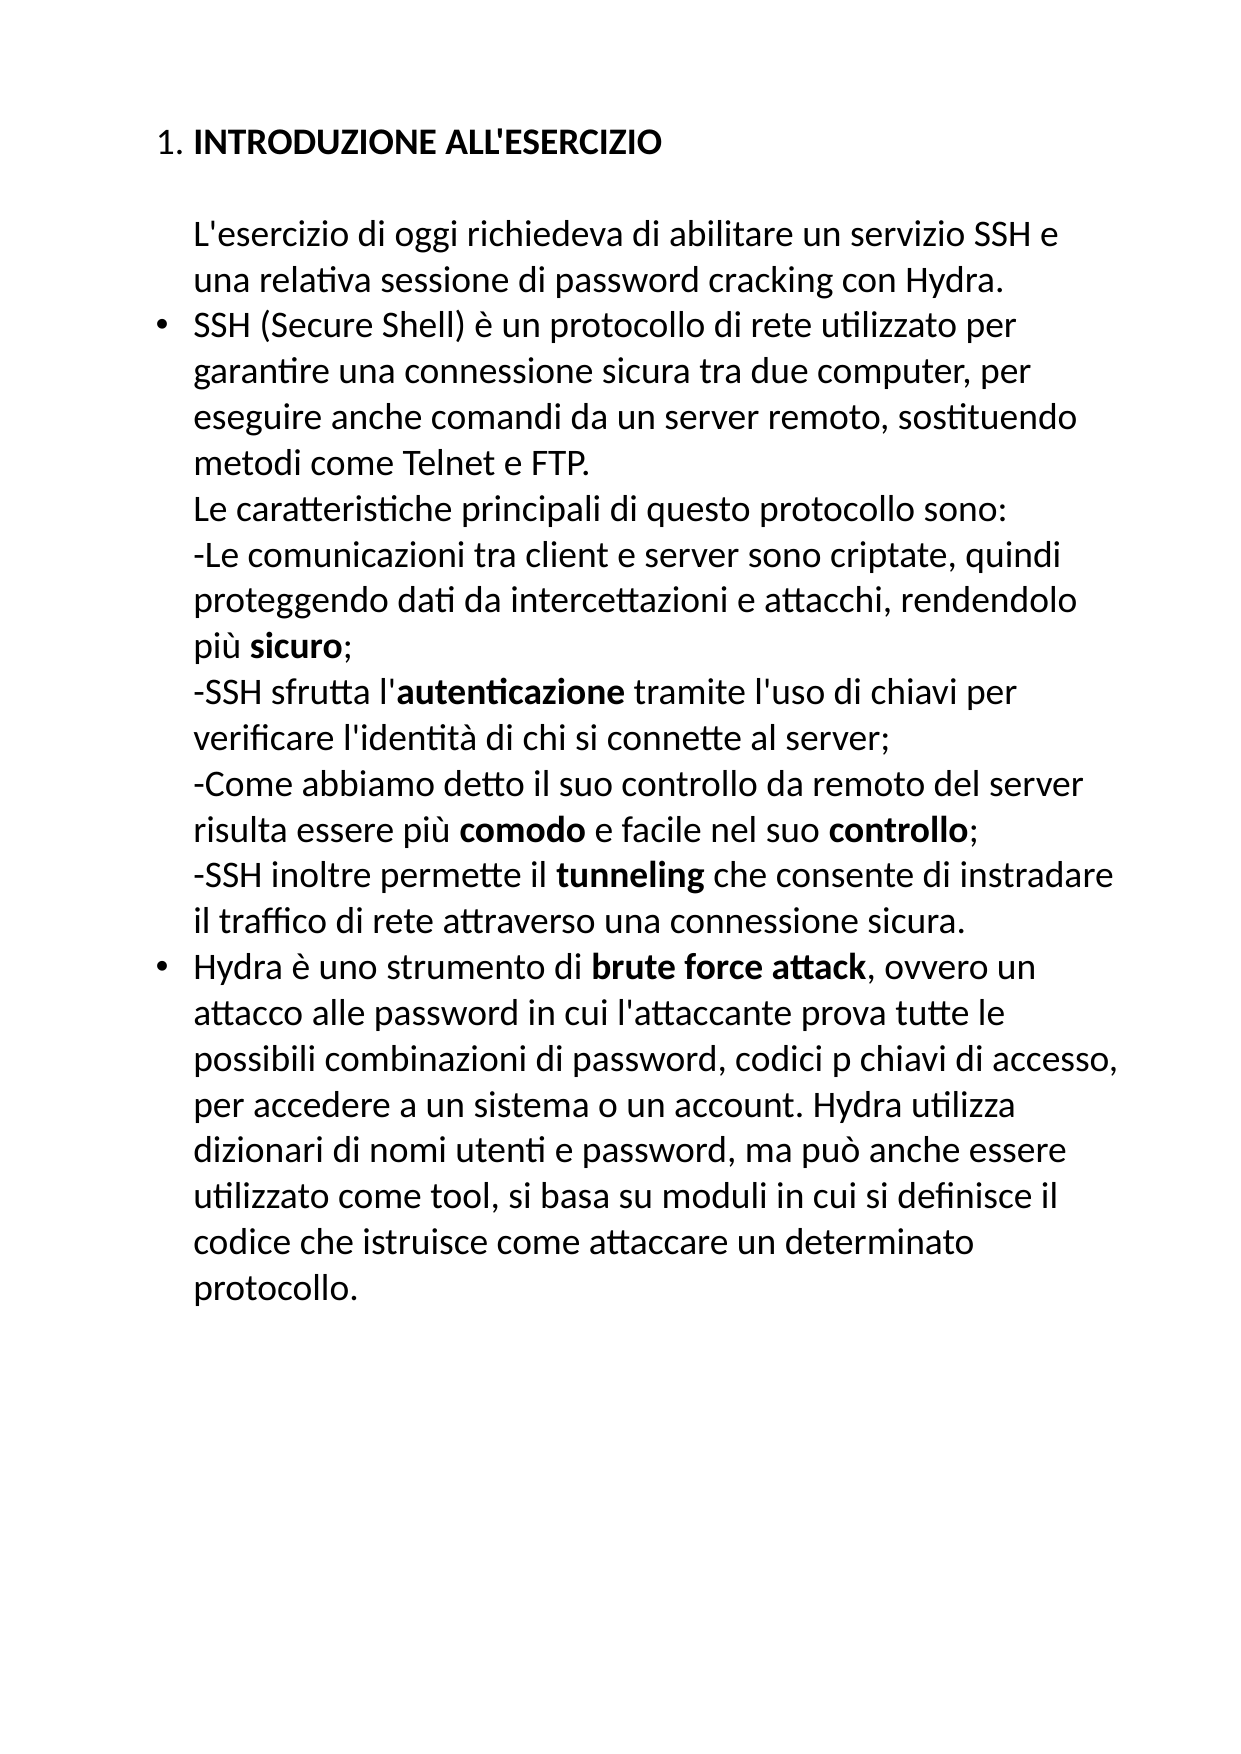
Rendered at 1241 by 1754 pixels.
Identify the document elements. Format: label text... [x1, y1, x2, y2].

list -SSH sfrutta l'autenticazione tramite l'uso di chiavi per verificare l'identità di chi si connette al server; [156, 668, 1122, 760]
list -Come abbiamo detto il suo controllo da remoto del server risulta essere più comodo e facile nel suo controllo; [156, 760, 1122, 851]
list SSH (Secure Shell) è un protocollo di rete utilizzato per garantire una connessione sicura tra due computer, per eseguire anche comandi da un server remoto, sostituendo metodi come Telnet e FTP. [156, 301, 1122, 485]
list -SSH inoltre permette il tunneling che consente di instradare il traffico di rete attraverso una connessione sicura. [156, 851, 1122, 943]
list Le caratteristiche principali di questo protocollo sono: [156, 485, 1122, 531]
list Hydra è uno strumento di brute force attack, ovvero un attacco alle password in cui l'attaccante prova tutte le possibili combinazioni di password, codici p chiavi di accesso, per accedere a un sistema o un account. Hydra utilizza dizionari di nomi utenti e password, ma può anche essere utilizzato come tool, si basa su moduli in cui si definisce il codice che istruisce come attaccare un determinato protocollo. [156, 943, 1122, 1310]
list L'esercizio di oggi richiedeva di abilitare un servizio SSH e una relativa sessione di password cracking con Hydra. [156, 210, 1122, 301]
list INTRODUZIONE ALL'ESERCIZIO [156, 118, 1122, 164]
list -Le comunicazioni tra client e server sono criptate, quindi proteggendo dati da intercettazioni e attacchi, rendendolo più sicuro; [156, 531, 1122, 668]
